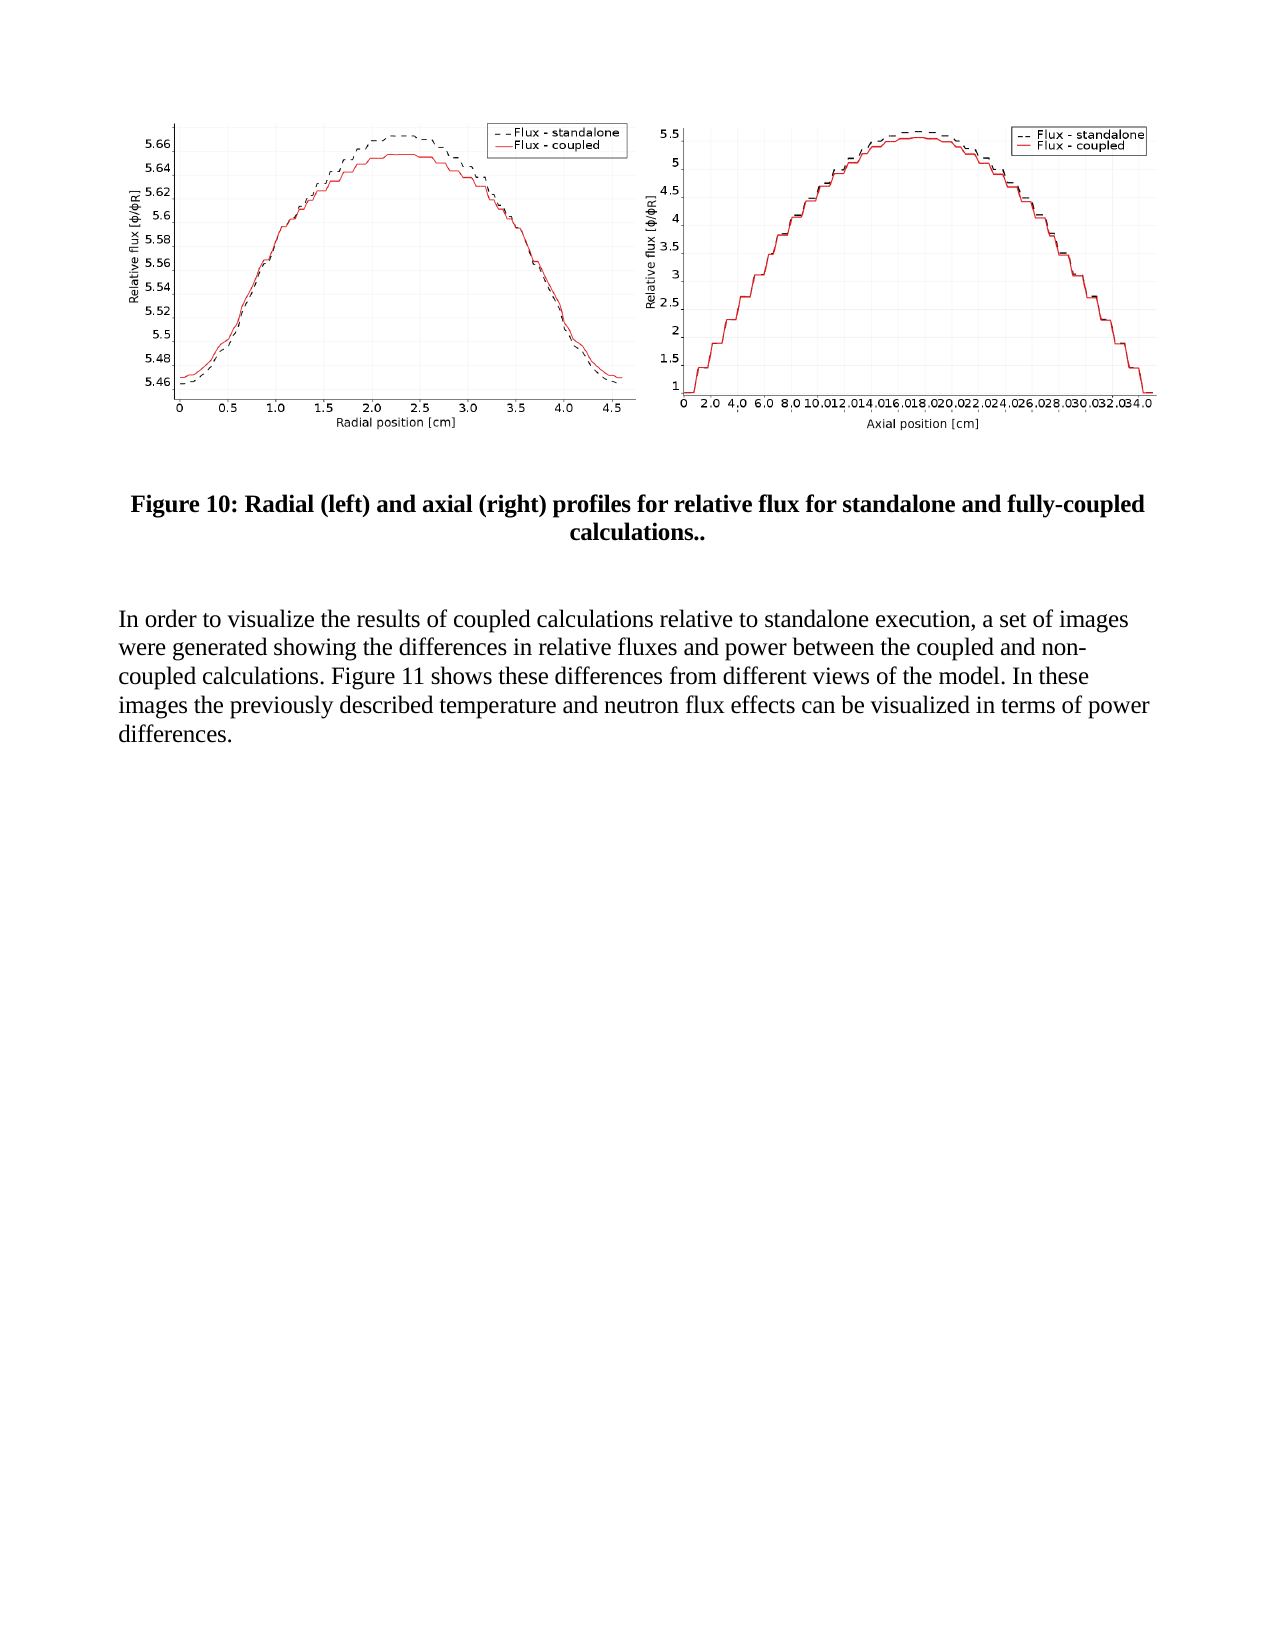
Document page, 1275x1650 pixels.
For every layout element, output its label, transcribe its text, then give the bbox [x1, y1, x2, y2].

table_header [638, 118, 1158, 460]
table_header [118, 432, 637, 460]
text Figure 10: Radial (left) and axial (right) profiles for relative flux for standalone and fully-coupled calculations.. [118, 489, 1157, 546]
text In order to visualize the results of coupled calculations relative to standalone execution, a set of images were generated showing the differences in relative fluxes and power between the coupled and non-coupled calculations. Figure 11 shows these differences from different views of the model. In these images the previously described temperature and neutron flux effects can be visualized in terms of power differences. [118, 604, 1157, 747]
picture [118, 118, 1157, 432]
